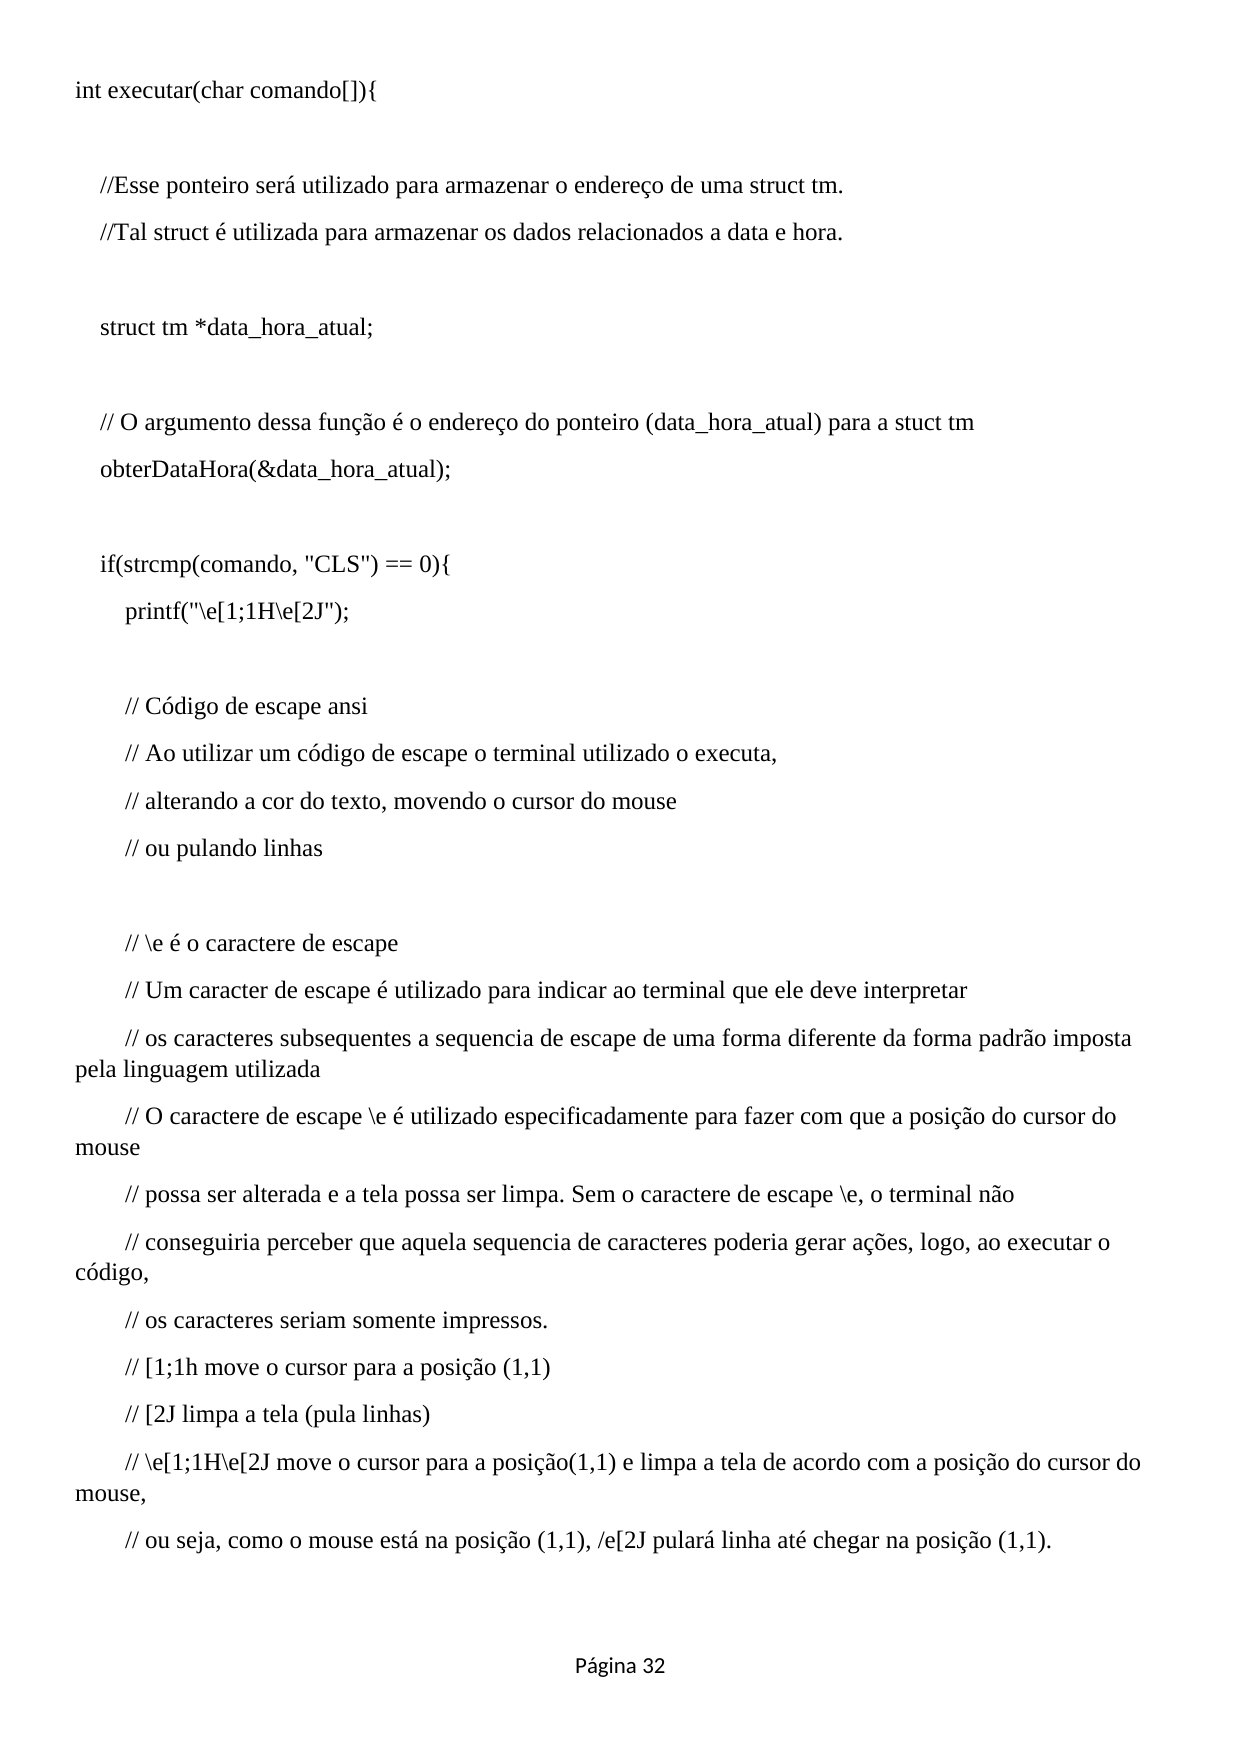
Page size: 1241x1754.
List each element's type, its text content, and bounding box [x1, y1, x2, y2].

text // \e[1;1H\e[2J move o cursor para a posição(1,1) e limpa a tela de acordo com a posição do cursor do mouse, [75, 1447, 1165, 1506]
text // \e é o caractere de escape [75, 928, 1165, 957]
text //Esse ponteiro será utilizado para armazenar o endereço de uma struct tm. [75, 170, 1165, 198]
text // Código de escape ansi [75, 691, 1165, 720]
text if(strcmp(comando, "CLS") == 0){ [75, 549, 1165, 578]
text // O argumento dessa função é o endereço do ponteiro (data_hora_atual) para a stuct tm [75, 407, 1165, 436]
text int executar(char comando[]){ [75, 75, 1165, 104]
text // conseguiria perceber que aquela sequencia de caracteres poderia gerar ações, logo, ao executar o código, [75, 1227, 1165, 1286]
text // alterando a cor do texto, movendo o cursor do mouse [75, 786, 1165, 815]
text // Ao utilizar um código de escape o terminal utilizado o executa, [75, 738, 1165, 767]
text // ou pulando linhas [75, 833, 1165, 862]
text //Tal struct é utilizada para armazenar os dados relacionados a data e hora. [75, 217, 1165, 246]
text // possa ser alterada e a tela possa ser limpa. Sem o caractere de escape \e, o terminal não [75, 1179, 1165, 1208]
text printf("\e[1;1H\e[2J"); [75, 596, 1165, 625]
text // os caracteres seriam somente impressos. [75, 1305, 1165, 1333]
text // Um caracter de escape é utilizado para indicar ao terminal que ele deve interpretar [75, 976, 1165, 1004]
text // [2J limpa a tela (pula linhas) [75, 1399, 1165, 1428]
text // O caractere de escape \e é utilizado especificadamente para fazer com que a posição do cursor do mouse [75, 1101, 1165, 1161]
text // ou seja, como o mouse está na posição (1,1), /e[2J pulará linha até chegar na posição (1,1). [75, 1525, 1165, 1554]
text // [1;1h move o cursor para a posição (1,1) [75, 1352, 1165, 1381]
text obterDataHora(&data_hora_atual); [75, 454, 1165, 483]
text struct tm *data_hora_atual; [75, 312, 1165, 341]
text // os caracteres subsequentes a sequencia de escape de uma forma diferente da forma padrão imposta pela linguagem utilizada [75, 1023, 1165, 1082]
